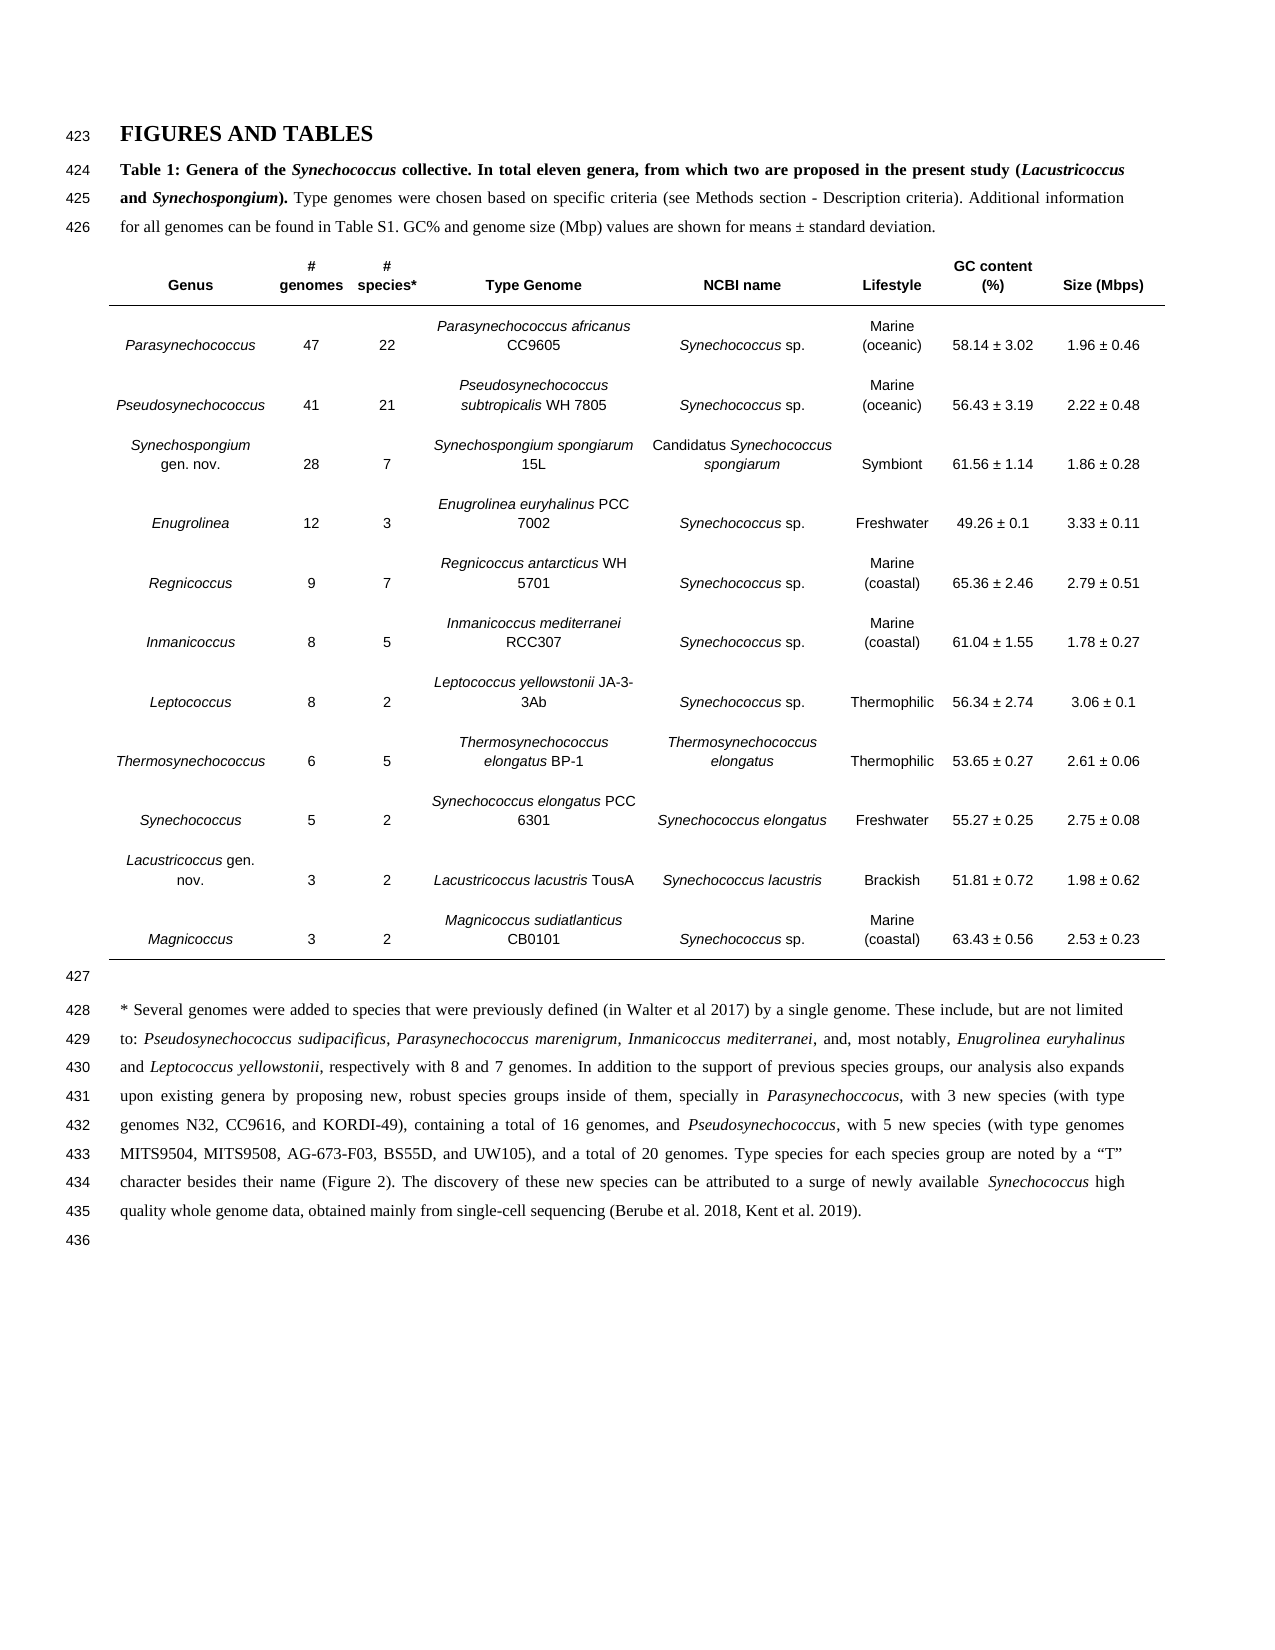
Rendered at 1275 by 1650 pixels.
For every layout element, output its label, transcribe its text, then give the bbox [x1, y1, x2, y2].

table_cell Synechococcus sp. [644, 900, 840, 959]
table_cell 65.36 ± 2.46 [944, 544, 1042, 603]
table_cell 56.34 ± 2.74 [944, 662, 1042, 722]
table_cell 3 [350, 484, 423, 543]
table_cell Parasynechococcus africanus CC9605 [424, 306, 644, 365]
table_cell 6 [272, 722, 350, 781]
table_cell Synechococcus sp. [644, 603, 840, 662]
table_cell 12 [272, 484, 350, 543]
table_cell 58.14 ± 3.02 [944, 306, 1042, 365]
table_cell 2.79 ± 0.51 [1042, 544, 1164, 603]
table_cell Marine (coastal) [840, 603, 944, 662]
table_cell Synechospongium gen. nov. [109, 425, 272, 484]
table_cell Inmanicoccus mediterranei RCC307 [424, 603, 644, 662]
table_cell Marine (coastal) [840, 900, 944, 959]
table_cell 21 [350, 365, 423, 425]
table_header Lifestyle [840, 246, 944, 305]
table_cell Thermophilic [840, 722, 944, 781]
table_cell 2.22 ± 0.48 [1042, 365, 1164, 425]
table_cell 47 [272, 306, 350, 365]
text FIGURES AND TABLES [120, 120, 1125, 146]
table_cell Lacustricoccus gen. nov. [109, 840, 272, 900]
table_cell Synechococcus sp. [644, 365, 840, 425]
table_cell 2 [350, 781, 423, 840]
table_cell 5 [350, 722, 423, 781]
table_cell Thermosynechococcus elongatus [644, 722, 840, 781]
table_cell 53.65 ± 0.27 [944, 722, 1042, 781]
table_cell Parasynechococcus [109, 306, 272, 365]
table_cell 8 [272, 662, 350, 722]
table_cell 49.26 ± 0.1 [944, 484, 1042, 543]
table_cell Marine (oceanic) [840, 306, 944, 365]
table_cell 41 [272, 365, 350, 425]
table_cell Thermosynechococcus [109, 722, 272, 781]
table_cell Brackish [840, 840, 944, 900]
table_cell Thermosynechococcus elongatus BP-1 [424, 722, 644, 781]
table_header GC content (%) [944, 246, 1042, 305]
table_cell 1.78 ± 0.27 [1042, 603, 1164, 662]
table_cell Pseudosynechococcus [109, 365, 272, 425]
table_cell Freshwater [840, 781, 944, 840]
text Table 1: Genera of the Synechococcus collective. In total eleven genera, from which two are proposed in the present study (Lacustricoccus and Synechospongium). Type genomes were chosen based on specific criteria (see Methods section - Description criteria). Additional information for all genomes can be found in Table S1. GC% and genome size (Mbp) values are shown for means ± standard deviation. [120, 159, 1125, 236]
table_cell Synechococcus sp. [644, 306, 840, 365]
table_cell 7 [350, 425, 423, 484]
text * Several genomes were added to species that were previously defined (in Walter et al 2017) by a single genome. These include, but are not limited to: Pseudosynechococcus sudipacificus, Parasynechococcus marenigrum, Inmanicoccus mediterranei, and, most notably, Enugrolinea euryhalinus and Leptococcus yellowstonii, respectively with 8 and 7 genomes. In addition to the support of previous species groups, our analysis also expands upon existing genera by proposing new, robust species groups inside of them, specially in Parasynechoccocus, with 3 new species (with type genomes N32, CC9616, and KORDI-49), containing a total of 16 genomes, and Pseudosynechococcus, with 5 new species (with type genomes MITS9504, MITS9508, AG-673-F03, BS55D, and UW105), and a total of 20 genomes. Type species for each species group are noted by a “T” character besides their name (Figure 2). The discovery of these new species can be attributed to a surge of newly available Synechococcus high quality whole genome data, obtained mainly from single-cell sequencing (Berube et al. 2018, Kent et al. 2019). [120, 1000, 1125, 1220]
table_cell Leptococcus yellowstonii JA-3-3Ab [424, 662, 644, 722]
table_cell Lacustricoccus lacustris TousA [424, 840, 644, 900]
table_cell 5 [272, 781, 350, 840]
table_cell Enugrolinea euryhalinus PCC 7002 [424, 484, 644, 543]
table_cell Synechospongium spongiarum 15L [424, 425, 644, 484]
table_cell 3.06 ± 0.1 [1042, 662, 1164, 722]
table_cell Magnicoccus sudiatlanticus CB0101 [424, 900, 644, 959]
table_cell Synechococcus [109, 781, 272, 840]
table_cell 1.86 ± 0.28 [1042, 425, 1164, 484]
table_cell Marine (oceanic) [840, 365, 944, 425]
table_cell 5 [350, 603, 423, 662]
table_cell 55.27 ± 0.25 [944, 781, 1042, 840]
table_cell 7 [350, 544, 423, 603]
table_cell Marine (coastal) [840, 544, 944, 603]
table_cell Candidatus Synechococcus spongiarum [644, 425, 840, 484]
table_header Genus [109, 246, 272, 305]
table_cell 28 [272, 425, 350, 484]
table_cell 1.96 ± 0.46 [1042, 306, 1164, 365]
table_cell Synechococcus sp. [644, 544, 840, 603]
table_cell Synechococcus elongatus PCC 6301 [424, 781, 644, 840]
table_cell 2.53 ± 0.23 [1042, 900, 1164, 959]
table_cell Leptococcus [109, 662, 272, 722]
table_cell 51.81 ± 0.72 [944, 840, 1042, 900]
table_cell Regnicoccus [109, 544, 272, 603]
table_cell 3.33 ± 0.11 [1042, 484, 1164, 543]
table_cell 63.43 ± 0.56 [944, 900, 1042, 959]
table_cell Freshwater [840, 484, 944, 543]
table_cell 9 [272, 544, 350, 603]
table_header Size (Mbps) [1042, 246, 1164, 305]
table_cell Synechococcus elongatus [644, 781, 840, 840]
table_cell 3 [272, 840, 350, 900]
table_cell Synechococcus sp. [644, 662, 840, 722]
table_cell Regnicoccus antarcticus WH 5701 [424, 544, 644, 603]
table_cell Magnicoccus [109, 900, 272, 959]
table_header # genomes [272, 246, 350, 305]
table_header Type Genome [424, 246, 644, 305]
table_cell Thermophilic [840, 662, 944, 722]
table_cell 2 [350, 840, 423, 900]
table_cell 61.56 ± 1.14 [944, 425, 1042, 484]
table_cell Inmanicoccus [109, 603, 272, 662]
table_cell 22 [350, 306, 423, 365]
table_cell Pseudosynechococcus subtropicalis WH 7805 [424, 365, 644, 425]
table_cell Synechococcus lacustris [644, 840, 840, 900]
table_header NCBI name [644, 246, 840, 305]
table_header # species* [350, 246, 423, 305]
table_cell Enugrolinea [109, 484, 272, 543]
table_cell 56.43 ± 3.19 [944, 365, 1042, 425]
table_cell 2.75 ± 0.08 [1042, 781, 1164, 840]
table_cell 1.98 ± 0.62 [1042, 840, 1164, 900]
table_cell 2 [350, 900, 423, 959]
table_cell 3 [272, 900, 350, 959]
table_cell Synechococcus sp. [644, 484, 840, 543]
table_cell 61.04 ± 1.55 [944, 603, 1042, 662]
table_cell 2 [350, 662, 423, 722]
table_cell Symbiont [840, 425, 944, 484]
table_cell 2.61 ± 0.06 [1042, 722, 1164, 781]
table_cell 8 [272, 603, 350, 662]
